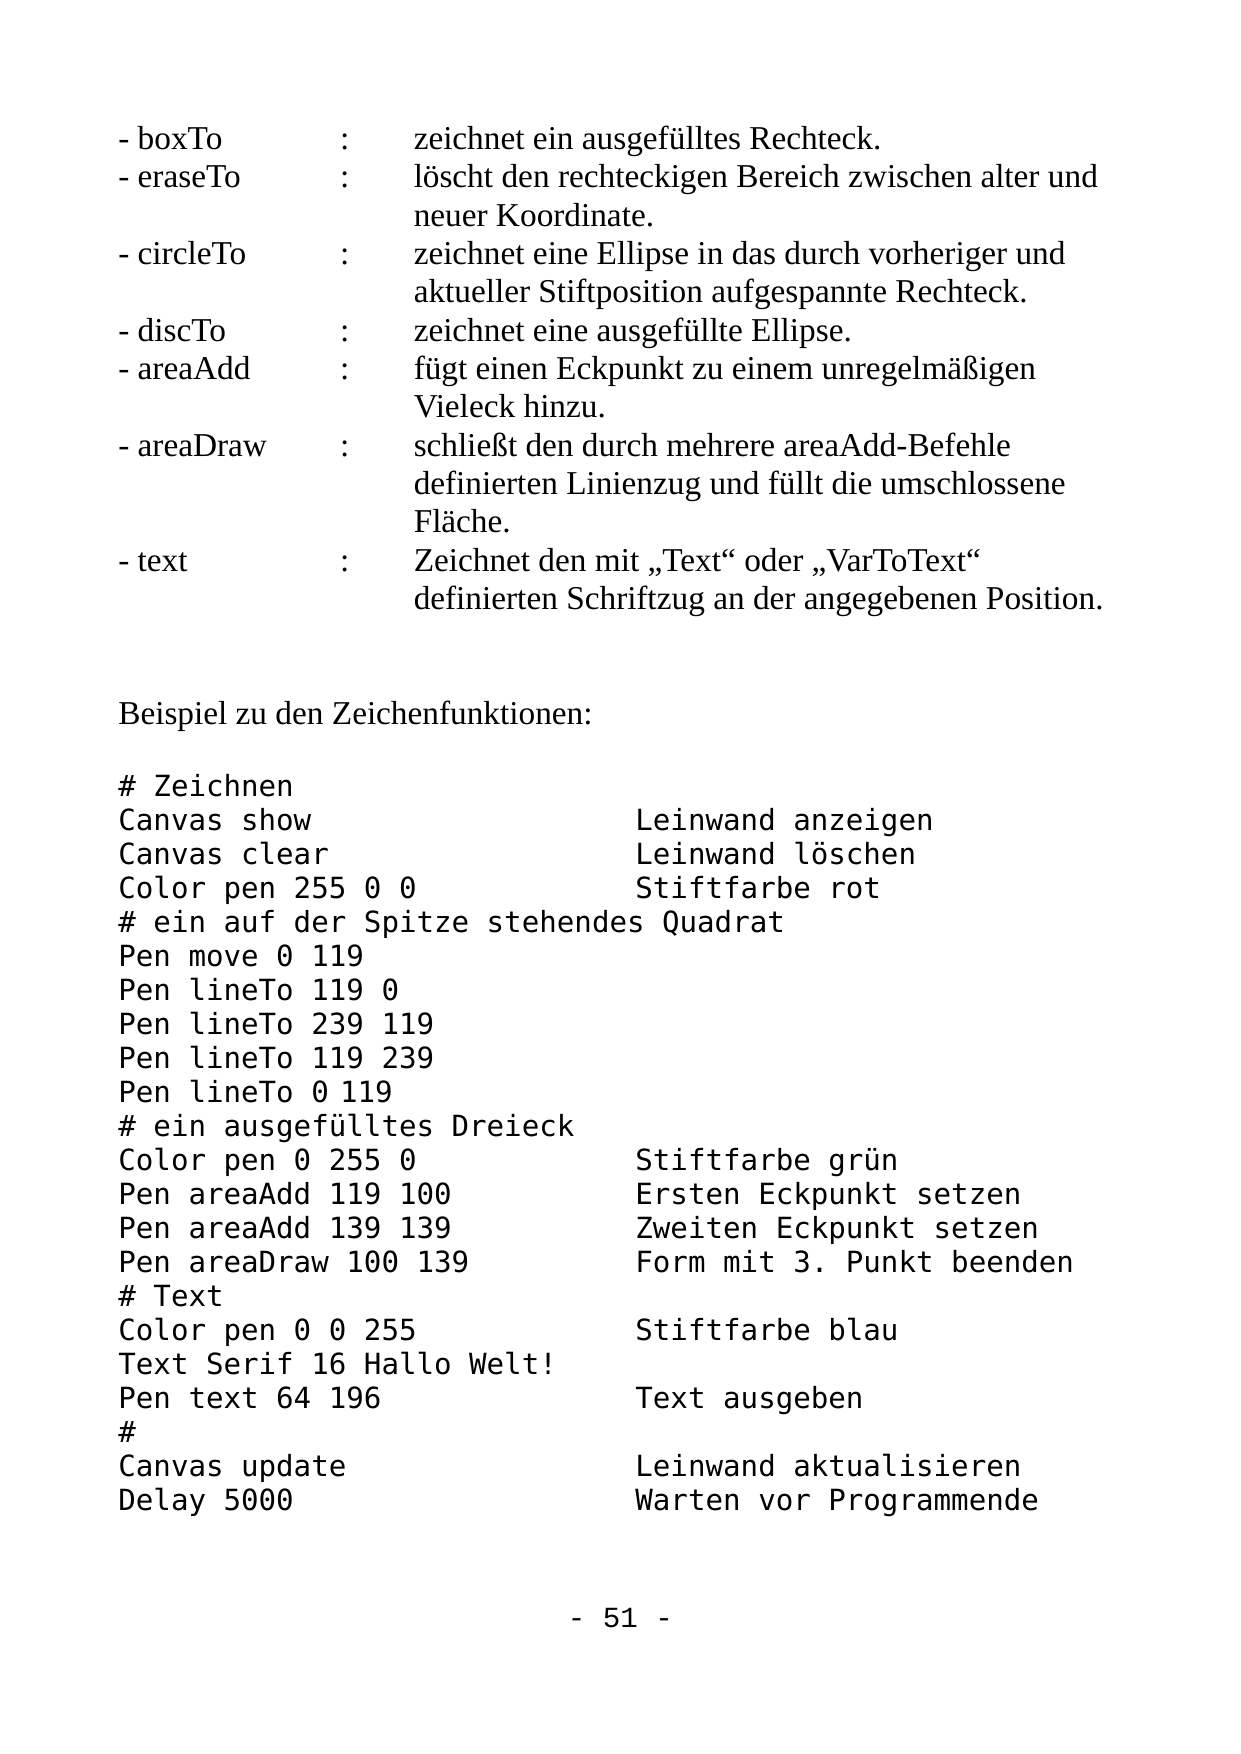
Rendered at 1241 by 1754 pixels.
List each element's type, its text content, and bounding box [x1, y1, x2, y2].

text Pen lineTo 0 119 [118, 1075, 1122, 1109]
text Pen text 64 196 Text ausgeben [118, 1381, 1122, 1415]
text Color pen 0 0 255 Stiftfarbe blau [118, 1313, 1122, 1347]
text aktueller Stiftposition aufgespannte Rechteck. [118, 271, 1122, 310]
text Canvas show Leinwand anzeigen [118, 804, 1122, 838]
text Pen lineTo 119 239 [118, 1041, 1122, 1075]
text Pen lineTo 119 0 [118, 973, 1122, 1007]
text Pen move 0 119 [118, 939, 1122, 973]
text definierten Schriftzug an der angegebenen Position. [118, 578, 1122, 616]
text Canvas clear Leinwand löschen [118, 838, 1122, 872]
text Pen areaAdd 119 100 Ersten Eckpunkt setzen [118, 1177, 1122, 1211]
text - boxTo : zeichnet ein ausgefülltes Rechteck. [118, 118, 1122, 156]
text # Zeichnen [118, 770, 1122, 804]
text - areaDraw : schließt den durch mehrere areaAdd-Befehle [118, 425, 1122, 463]
text - text : Zeichnet den mit „Text“ oder „VarToText“ [118, 540, 1122, 578]
text - areaAdd : fügt einen Eckpunkt zu einem unregelmäßigen Vieleck hinzu. [118, 348, 1122, 425]
text Pen areaAdd 139 139 Zweiten Eckpunkt setzen [118, 1211, 1122, 1245]
text - eraseTo : löscht den rechteckigen Bereich zwischen alter und [118, 156, 1122, 195]
text Pen lineTo 239 119 [118, 1007, 1122, 1041]
text Text Serif 16 Hallo Welt! [118, 1347, 1122, 1381]
text # ein auf der Spitze stehendes Quadrat [118, 906, 1122, 939]
text Color pen 255 0 0 Stiftfarbe rot [118, 872, 1122, 906]
text neuer Koordinate. [118, 195, 1122, 233]
text Color pen 0 255 0 Stiftfarbe grün [118, 1143, 1122, 1177]
text definierten Linienzug und füllt die umschlossene [118, 463, 1122, 501]
text Beispiel zu den Zeichenfunktionen: [118, 693, 1122, 731]
text Delay 5000 Warten vor Programmende [118, 1483, 1122, 1517]
text # [118, 1415, 1122, 1449]
text # ein ausgefülltes Dreieck [118, 1109, 1122, 1143]
text Fläche. [118, 501, 1122, 540]
text Canvas update Leinwand aktualisieren [118, 1449, 1122, 1483]
text Pen areaDraw 100 139 Form mit 3. Punkt beenden [118, 1245, 1122, 1279]
text - circleTo : zeichnet eine Ellipse in das durch vorheriger und [118, 233, 1122, 271]
text - discTo : zeichnet eine ausgefüllte Ellipse. [118, 310, 1122, 348]
text # Text [118, 1279, 1122, 1313]
